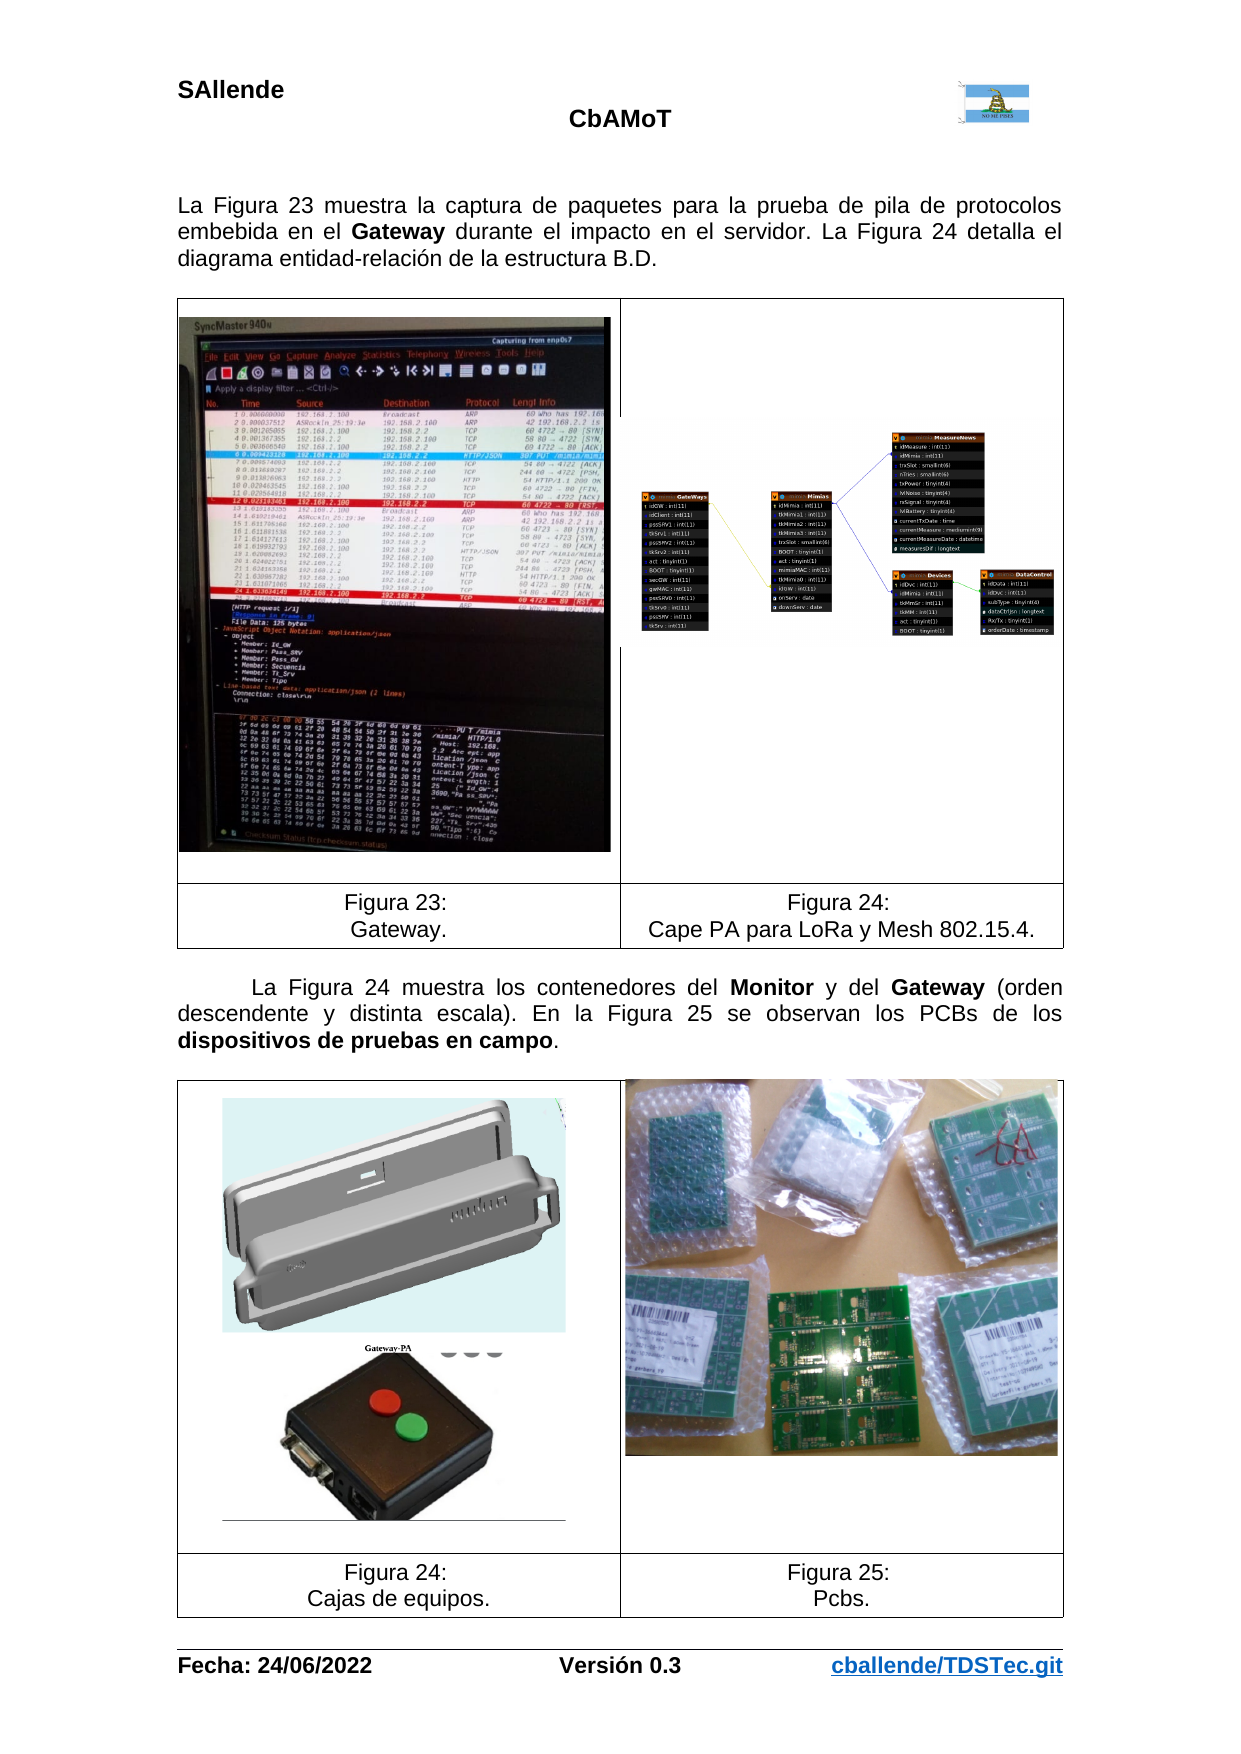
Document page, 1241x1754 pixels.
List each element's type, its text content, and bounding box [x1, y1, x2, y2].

table_cell Figura 24: Cape PA para LoRa y Mesh 802.15.4. [621, 884, 1063, 948]
picture [222, 1098, 566, 1521]
table_cell Figura 24: Cajas de equipos. [178, 1554, 620, 1617]
text La Figura 23 muestra la captura de paquetes para la prueba de pila de protocolos embebida en el Gateway durante el impacto en el servidor. La Figura 24 detalla el diagrama entidad-relación de la estructura B.D. [177, 192, 1063, 271]
text La Figura 24 muestra los contenedores del Monitor y del Gateway (orden descendente y distinta escala). En la Figura 25 se observan los PCBs de los dispositivos de pruebas en campo. [177, 974, 1063, 1053]
picture [620, 417, 1063, 647]
picture [625, 1079, 1058, 1456]
table_header [178, 299, 620, 883]
table_header [621, 647, 1063, 883]
table_header [621, 1081, 1063, 1553]
table_cell Figura 23: Gateway. [178, 884, 620, 948]
table_cell Figura 25: Pcbs. [621, 1554, 1063, 1617]
picture [954, 79, 1033, 126]
table_header [621, 299, 1063, 417]
table_header [178, 1081, 620, 1553]
picture [179, 317, 611, 852]
